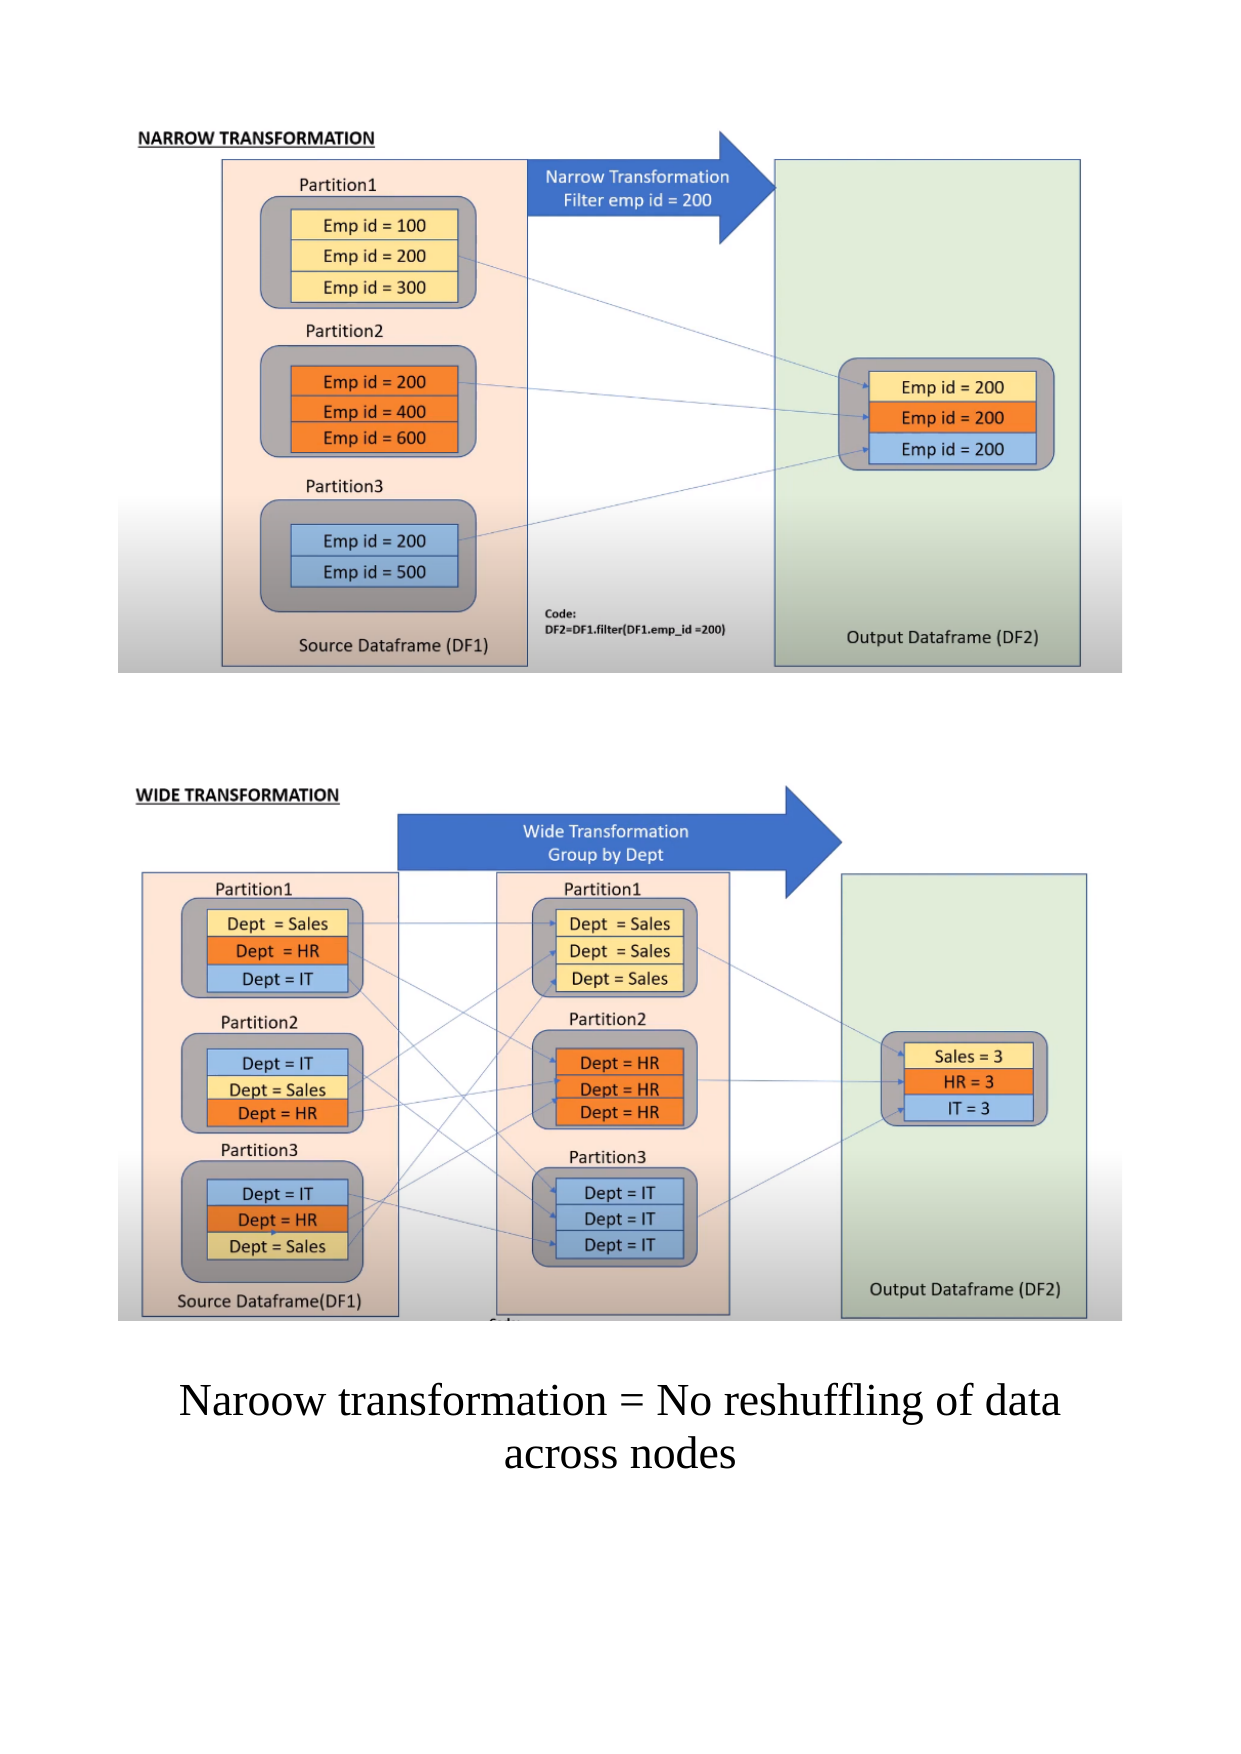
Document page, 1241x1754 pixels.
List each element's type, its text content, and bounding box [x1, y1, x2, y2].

picture [118, 118, 1123, 673]
text Naroow transformation = No reshuffling of data across nodes [118, 1373, 1122, 1478]
picture [118, 777, 1123, 1321]
